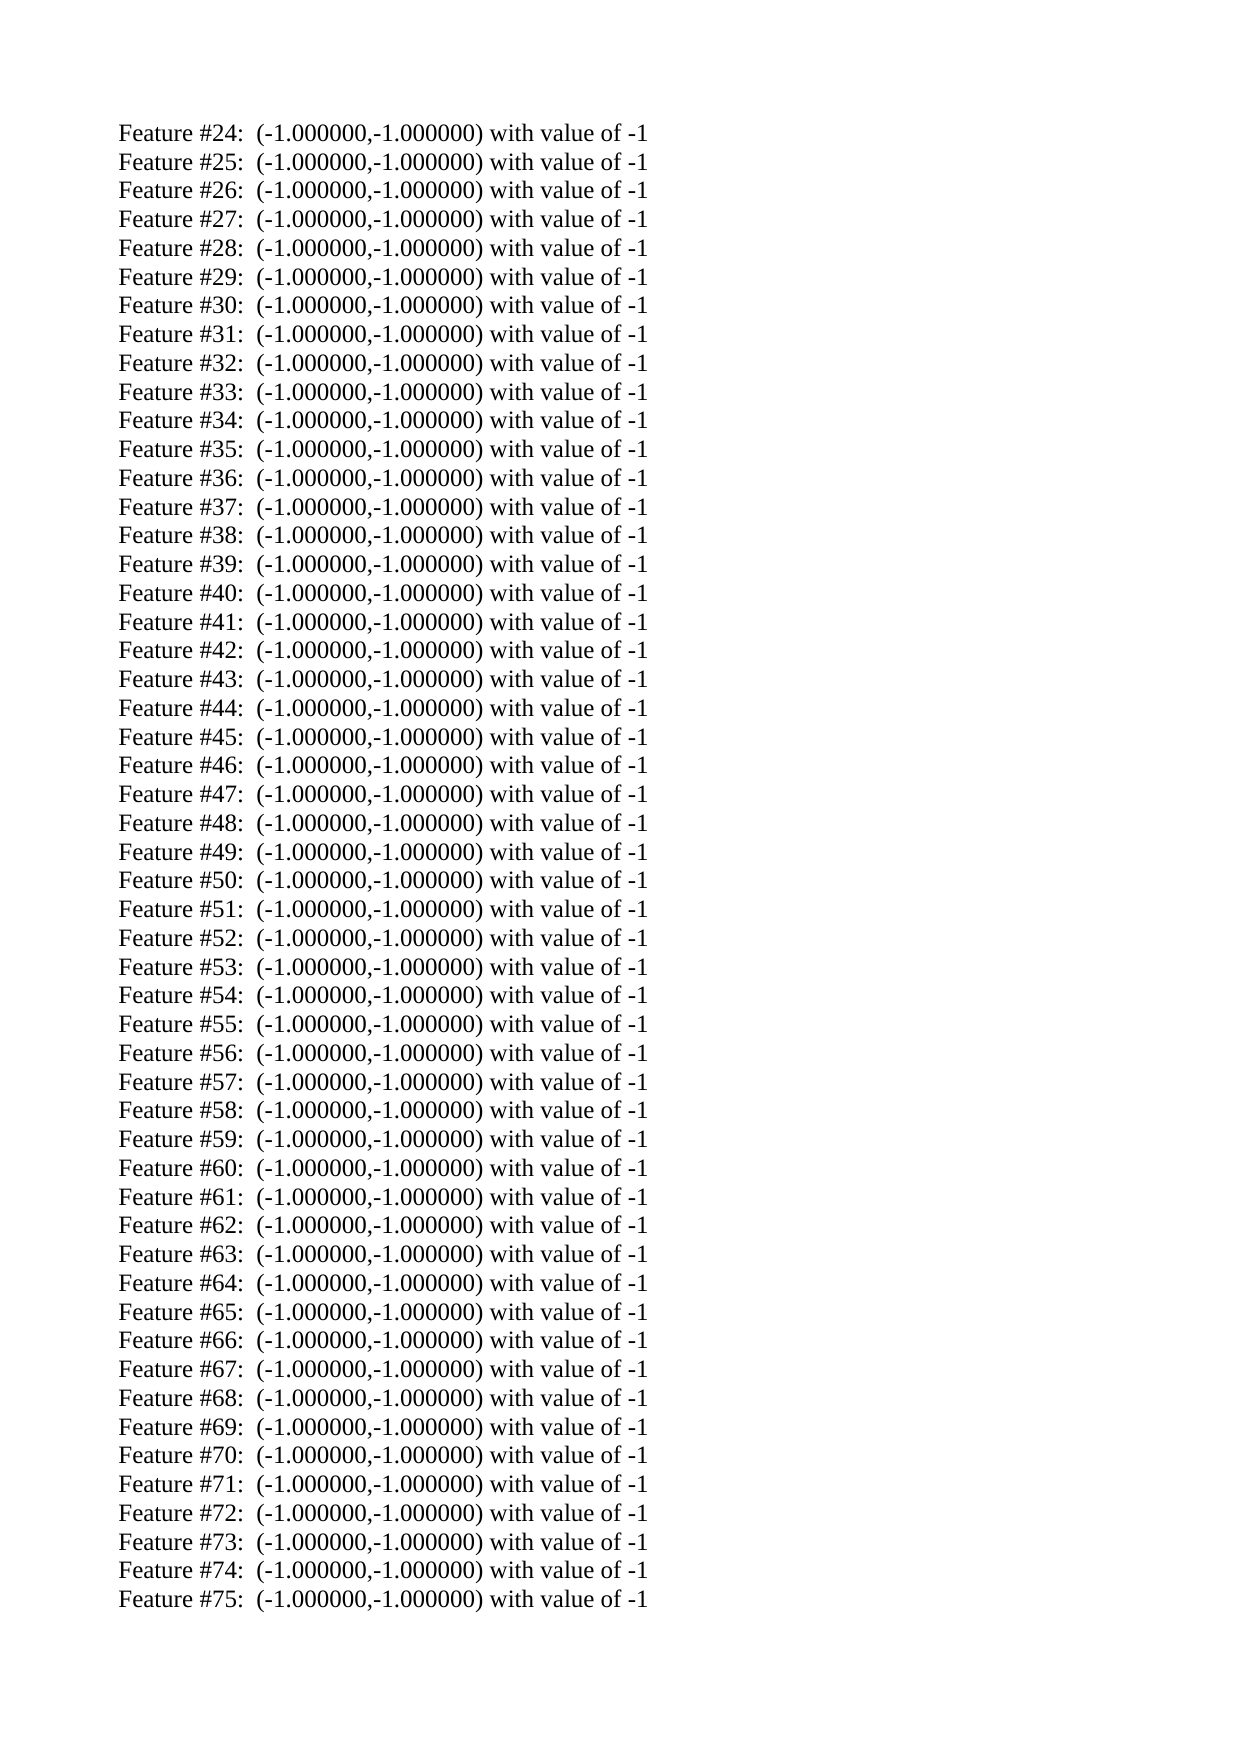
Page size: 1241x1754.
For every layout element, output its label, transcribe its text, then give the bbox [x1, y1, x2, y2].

text Feature #52: (-1.000000,-1.000000) with value of -1 [118, 923, 1122, 952]
text Feature #55: (-1.000000,-1.000000) with value of -1 [118, 1009, 1122, 1038]
text Feature #64: (-1.000000,-1.000000) with value of -1 [118, 1268, 1122, 1297]
text Feature #69: (-1.000000,-1.000000) with value of -1 [118, 1412, 1122, 1441]
text Feature #30: (-1.000000,-1.000000) with value of -1 [118, 291, 1122, 319]
text Feature #51: (-1.000000,-1.000000) with value of -1 [118, 894, 1122, 923]
text Feature #54: (-1.000000,-1.000000) with value of -1 [118, 981, 1122, 1009]
text Feature #32: (-1.000000,-1.000000) with value of -1 [118, 348, 1122, 377]
text Feature #36: (-1.000000,-1.000000) with value of -1 [118, 463, 1122, 492]
text Feature #38: (-1.000000,-1.000000) with value of -1 [118, 521, 1122, 549]
text Feature #45: (-1.000000,-1.000000) with value of -1 [118, 722, 1122, 751]
text Feature #59: (-1.000000,-1.000000) with value of -1 [118, 1124, 1122, 1153]
text Feature #25: (-1.000000,-1.000000) with value of -1 [118, 147, 1122, 176]
text Feature #46: (-1.000000,-1.000000) with value of -1 [118, 751, 1122, 779]
text Feature #29: (-1.000000,-1.000000) with value of -1 [118, 262, 1122, 291]
text Feature #37: (-1.000000,-1.000000) with value of -1 [118, 492, 1122, 521]
text Feature #26: (-1.000000,-1.000000) with value of -1 [118, 176, 1122, 204]
text Feature #61: (-1.000000,-1.000000) with value of -1 [118, 1182, 1122, 1211]
text Feature #49: (-1.000000,-1.000000) with value of -1 [118, 837, 1122, 866]
text Feature #62: (-1.000000,-1.000000) with value of -1 [118, 1211, 1122, 1239]
text Feature #47: (-1.000000,-1.000000) with value of -1 [118, 779, 1122, 808]
text Feature #34: (-1.000000,-1.000000) with value of -1 [118, 406, 1122, 434]
text Feature #42: (-1.000000,-1.000000) with value of -1 [118, 636, 1122, 664]
text Feature #41: (-1.000000,-1.000000) with value of -1 [118, 607, 1122, 636]
text Feature #70: (-1.000000,-1.000000) with value of -1 [118, 1441, 1122, 1469]
text Feature #39: (-1.000000,-1.000000) with value of -1 [118, 549, 1122, 578]
text Feature #74: (-1.000000,-1.000000) with value of -1 [118, 1556, 1122, 1584]
text Feature #56: (-1.000000,-1.000000) with value of -1 [118, 1038, 1122, 1067]
text Feature #50: (-1.000000,-1.000000) with value of -1 [118, 866, 1122, 894]
text Feature #27: (-1.000000,-1.000000) with value of -1 [118, 204, 1122, 233]
text Feature #66: (-1.000000,-1.000000) with value of -1 [118, 1326, 1122, 1354]
text Feature #35: (-1.000000,-1.000000) with value of -1 [118, 434, 1122, 463]
text Feature #67: (-1.000000,-1.000000) with value of -1 [118, 1354, 1122, 1383]
text Feature #43: (-1.000000,-1.000000) with value of -1 [118, 664, 1122, 693]
text Feature #58: (-1.000000,-1.000000) with value of -1 [118, 1096, 1122, 1124]
text Feature #65: (-1.000000,-1.000000) with value of -1 [118, 1297, 1122, 1326]
text Feature #57: (-1.000000,-1.000000) with value of -1 [118, 1067, 1122, 1096]
text Feature #28: (-1.000000,-1.000000) with value of -1 [118, 233, 1122, 262]
text Feature #53: (-1.000000,-1.000000) with value of -1 [118, 952, 1122, 981]
text Feature #31: (-1.000000,-1.000000) with value of -1 [118, 319, 1122, 348]
text Feature #48: (-1.000000,-1.000000) with value of -1 [118, 808, 1122, 837]
text Feature #68: (-1.000000,-1.000000) with value of -1 [118, 1383, 1122, 1412]
text Feature #75: (-1.000000,-1.000000) with value of -1 [118, 1584, 1122, 1613]
text Feature #60: (-1.000000,-1.000000) with value of -1 [118, 1153, 1122, 1182]
text Feature #72: (-1.000000,-1.000000) with value of -1 [118, 1498, 1122, 1527]
text Feature #73: (-1.000000,-1.000000) with value of -1 [118, 1527, 1122, 1556]
text Feature #44: (-1.000000,-1.000000) with value of -1 [118, 693, 1122, 722]
text Feature #63: (-1.000000,-1.000000) with value of -1 [118, 1239, 1122, 1268]
text Feature #24: (-1.000000,-1.000000) with value of -1 [118, 118, 1122, 147]
text Feature #33: (-1.000000,-1.000000) with value of -1 [118, 377, 1122, 406]
text Feature #71: (-1.000000,-1.000000) with value of -1 [118, 1469, 1122, 1498]
text Feature #40: (-1.000000,-1.000000) with value of -1 [118, 578, 1122, 607]
